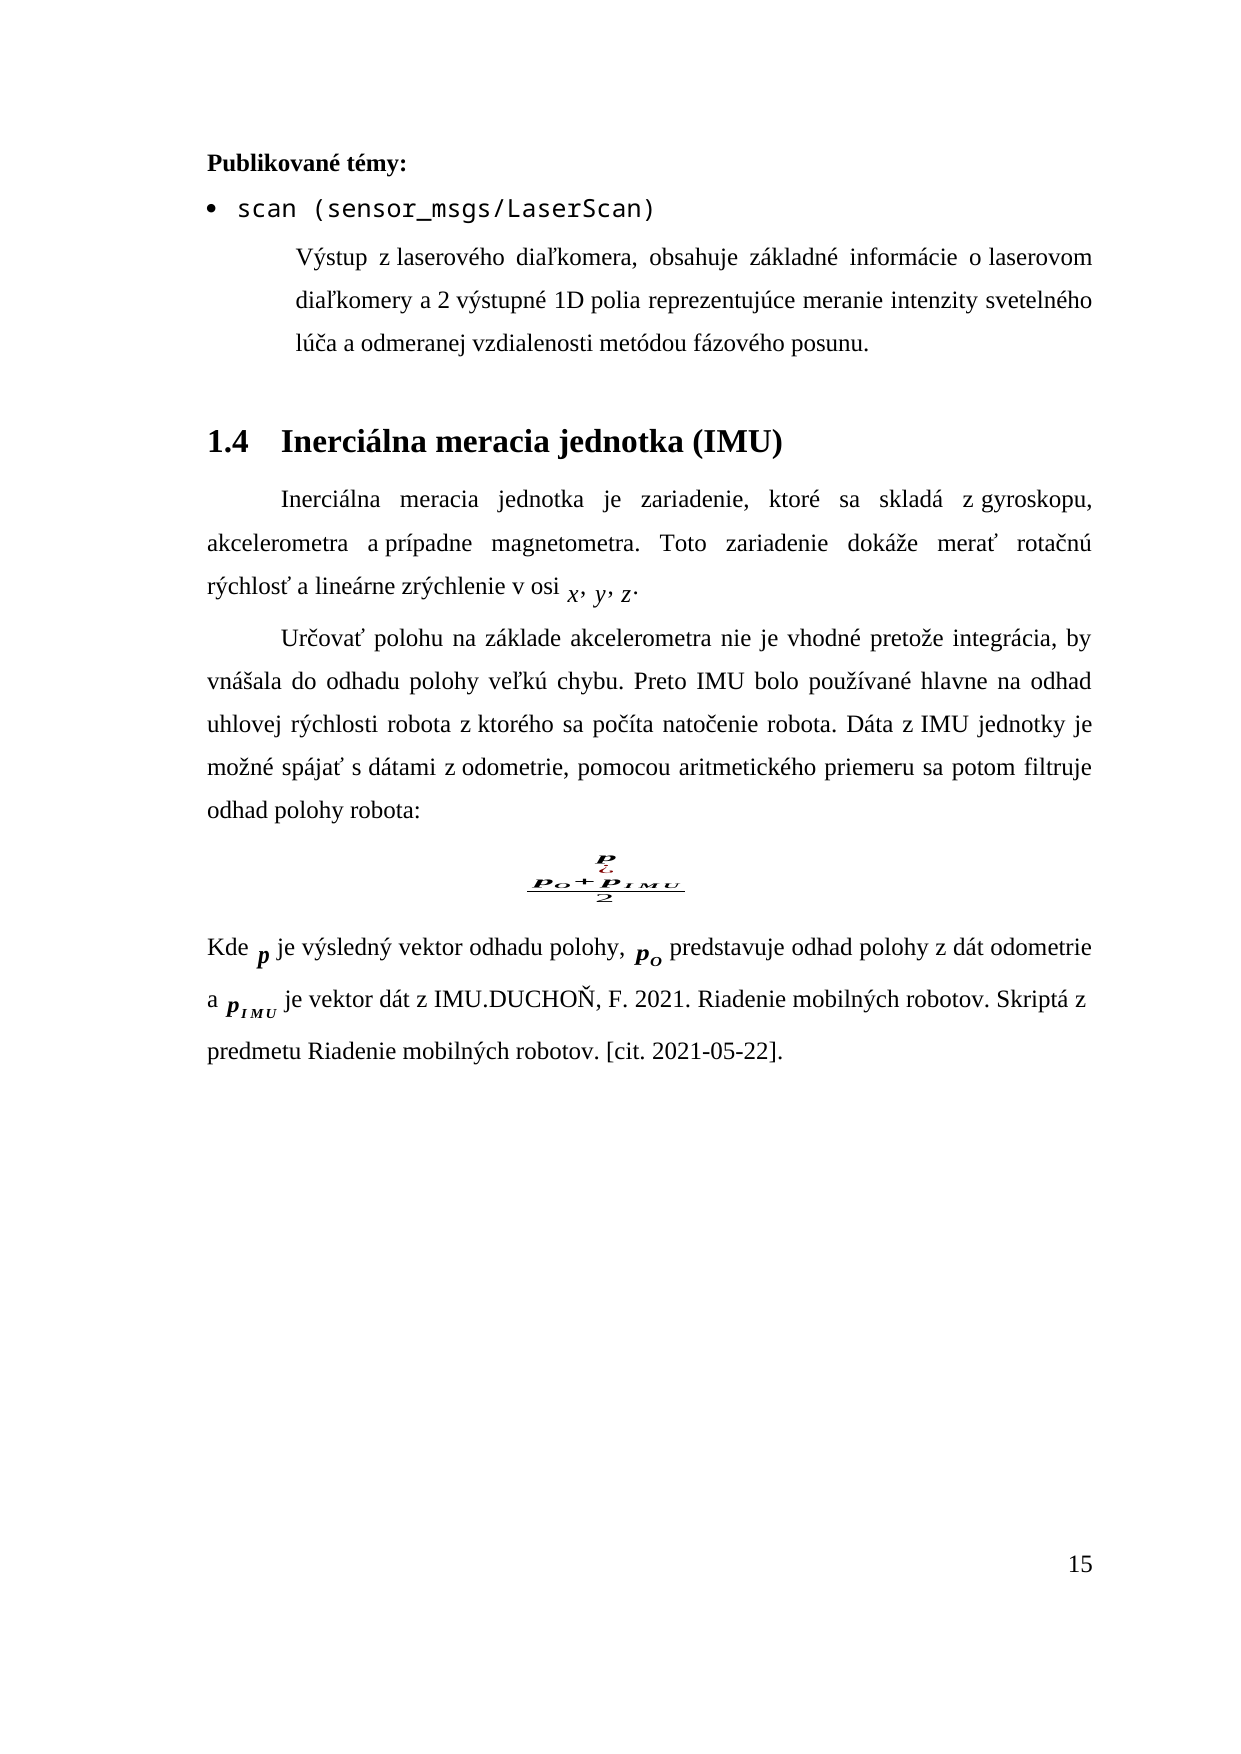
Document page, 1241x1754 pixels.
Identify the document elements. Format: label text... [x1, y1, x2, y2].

subtitle Inerciálna meracia jednotka (IMU) [207, 421, 1092, 459]
list scan (sensor_msgs/LaserScan) [207, 191, 1092, 225]
table_header [207, 839, 1004, 932]
text Určovať polohu na základe akcelerometra nie je vhodné pretože integrácia, by vnášala do odhadu polohy veľkú chybu. Preto IMU bolo používané hlavne na odhad uhlovej rýchlosti robota z ktorého sa počíta natočenie robota. Dáta z IMU jednotky je možné spájať s dátami z odometrie, pomocou aritmetického priemeru sa potom filtruje odhad polohy robota: [207, 623, 1092, 824]
text Kde je výsledný vektor odhadu polohy, predstavuje odhad polohy z dát odometrie a je vektor dát z IMU.[1] [207, 932, 1092, 1064]
text Výstup z laserového diaľkomera, obsahuje základné informácie o laserovom diaľkomery a 2 výstupné 1D polia reprezentujúce meranie intenzity svetelného lúča a odmeranej vzdialenosti metódou fázového posunu. [295, 242, 1092, 357]
text Publikované témy: [207, 148, 1092, 176]
table_header [1004, 839, 1093, 932]
text Inerciálna meracia jednotka je zariadenie, ktoré sa skladá z gyroskopu, akcelerometra a prípadne magnetometra. Toto zariadenie dokáže merať rotačnú rýchlosť a lineárne zrýchlenie v osi , , . [207, 484, 1092, 608]
